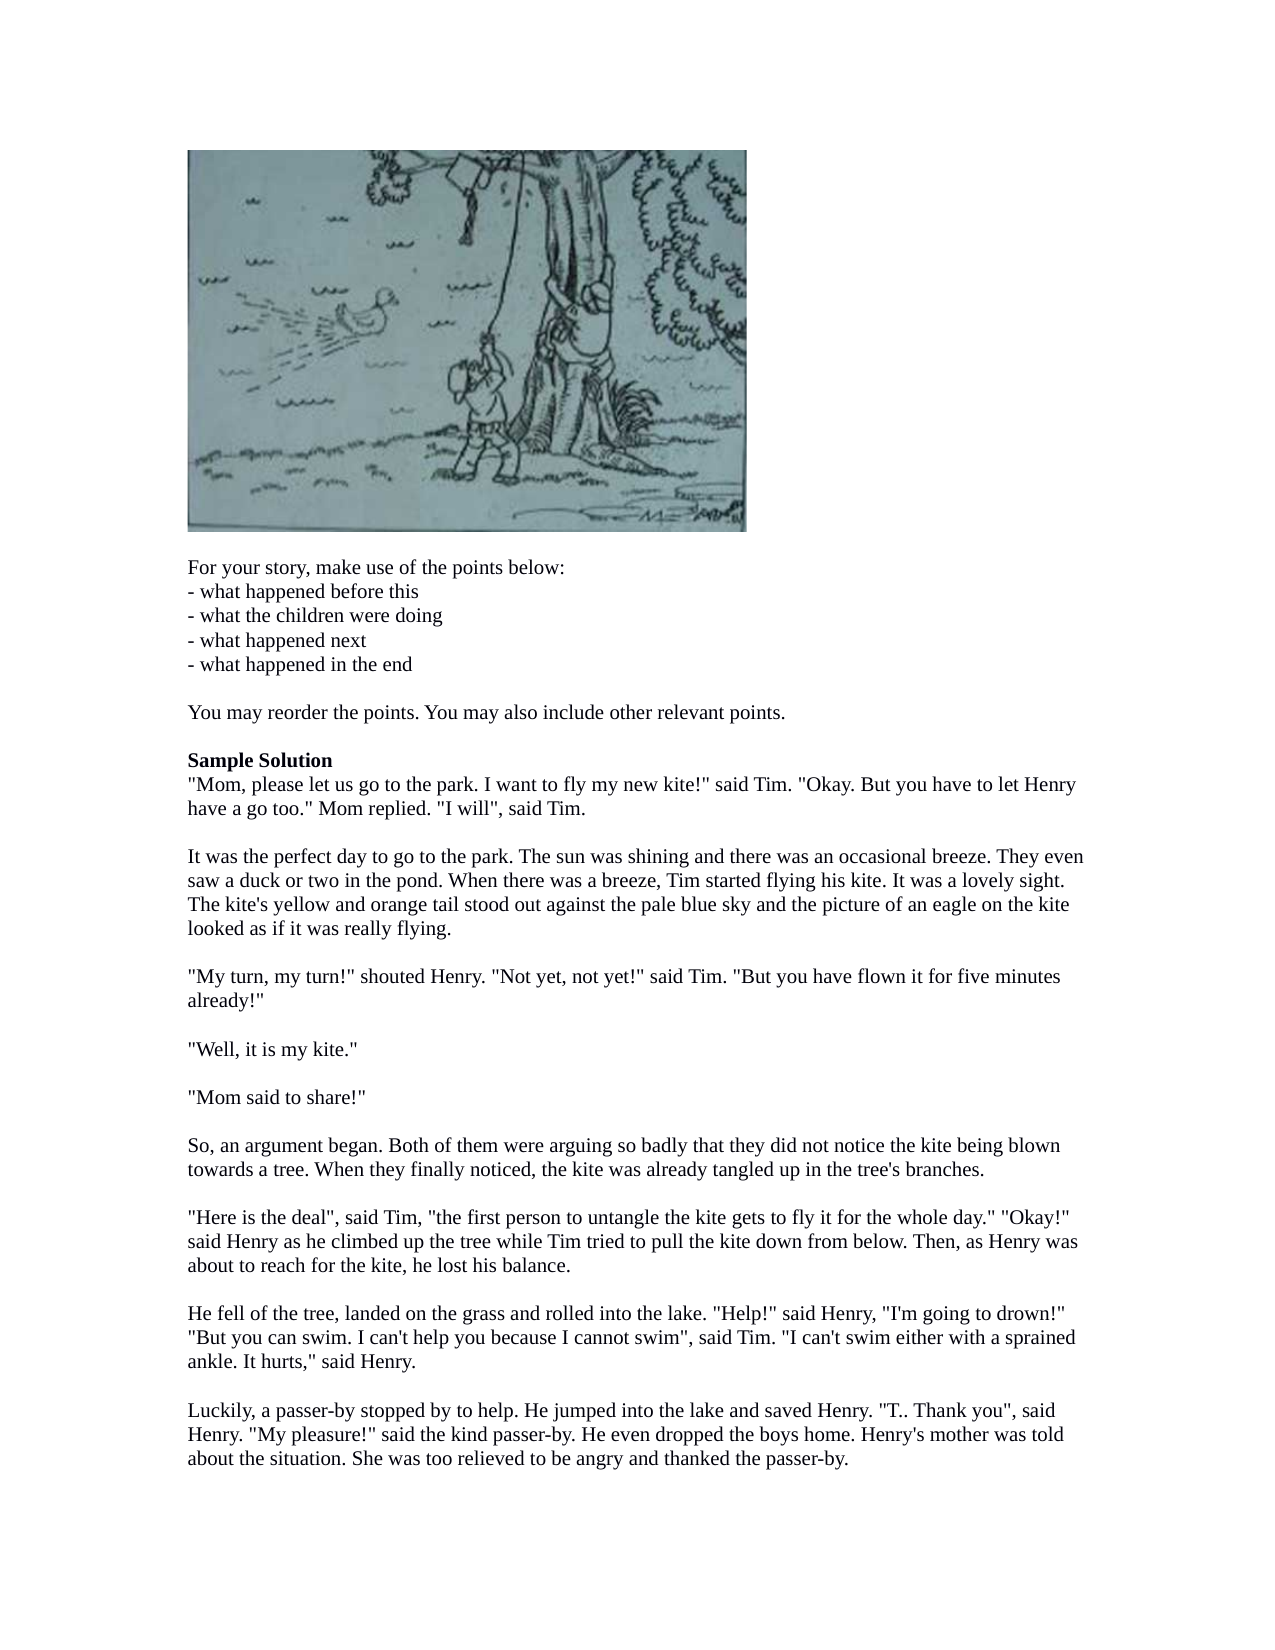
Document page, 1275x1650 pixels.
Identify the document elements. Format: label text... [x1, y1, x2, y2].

text "Here is the deal", said Tim, "the first person to untangle the kite gets to fly it for the whole day." "Okay!" said Henry as he climbed up the tree while Tim tried to pull the kite down from below. Then, as Henry was about to reach for the kite, he lost his balance. [187, 1205, 1087, 1277]
text "Well, it is my kite." [187, 1037, 1087, 1061]
text You may reorder the points. You may also include other relevant points. [187, 700, 1087, 724]
text - what happened next [187, 627, 1087, 652]
text "My turn, my turn!" shouted Henry. "Not yet, not yet!" said Tim. "But you have flown it for five minutes already!" [187, 964, 1087, 1012]
text Luckily, a passer-by stopped by to help. He jumped into the lake and saved Henry. "T.. Thank you", said Henry. "My pleasure!" said the kind passer-by. He even dropped the boys home. Henry's mother was told about the situation. She was too relieved to be angry and thanked the passer-by. [187, 1397, 1087, 1470]
text Sample Solution [187, 748, 1087, 772]
text For your story, make use of the points below: [187, 555, 1087, 579]
text "Mom, please let us go to the park. I want to fly my new kite!" said Tim. "Okay. But you have to let Henry have a go too." Mom replied. "I will", said Tim. [187, 772, 1087, 820]
text - what happened before this [187, 579, 1087, 603]
text - what the children were doing [187, 603, 1087, 627]
picture [187, 150, 747, 532]
text So, an argument began. Both of them were arguing so badly that they did not notice the kite being blown towards a tree. When they finally noticed, the kite was already tangled up in the tree's branches. [187, 1133, 1087, 1181]
text - what happened in the end [187, 652, 1087, 676]
text He fell of the tree, landed on the grass and rolled into the lake. "Help!" said Henry, "I'm going to drown!" "But you can swim. I can't help you because I cannot swim", said Tim. "I can't swim either with a sprained ankle. It hurts," said Henry. [187, 1301, 1087, 1373]
text "Mom said to share!" [187, 1085, 1087, 1109]
text It was the perfect day to go to the park. The sun was shining and there was an occasional breeze. They even saw a duck or two in the pond. When there was a breeze, Tim started flying his kite. It was a lovely sight. The kite's yellow and orange tail stood out against the pale blue sky and the picture of an eagle on the kite looked as if it was really flying. [187, 844, 1087, 940]
